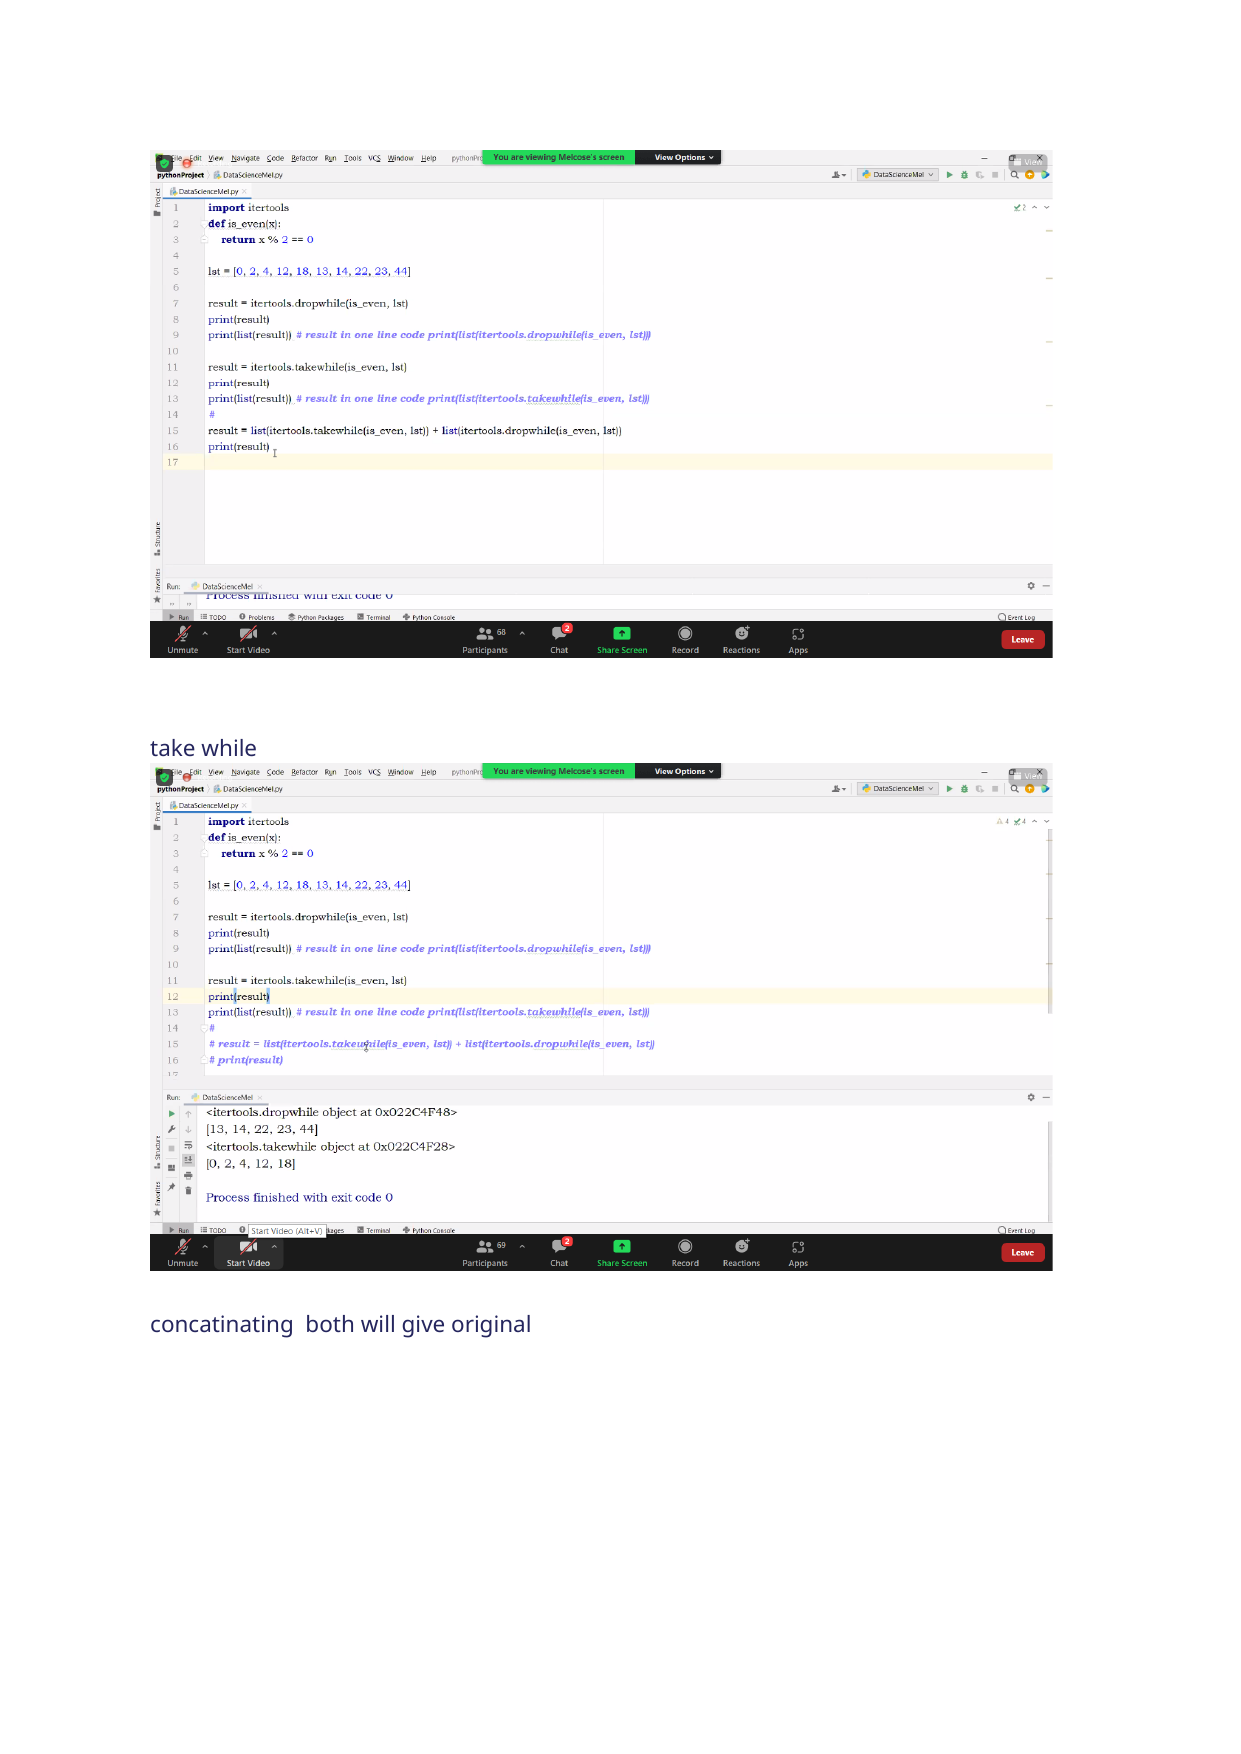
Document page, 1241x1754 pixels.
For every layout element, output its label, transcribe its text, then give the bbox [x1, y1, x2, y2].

text concatinating both will give original [150, 1302, 1053, 1339]
picture [150, 763, 1053, 1271]
picture [150, 150, 1053, 658]
text take while [150, 726, 1053, 763]
